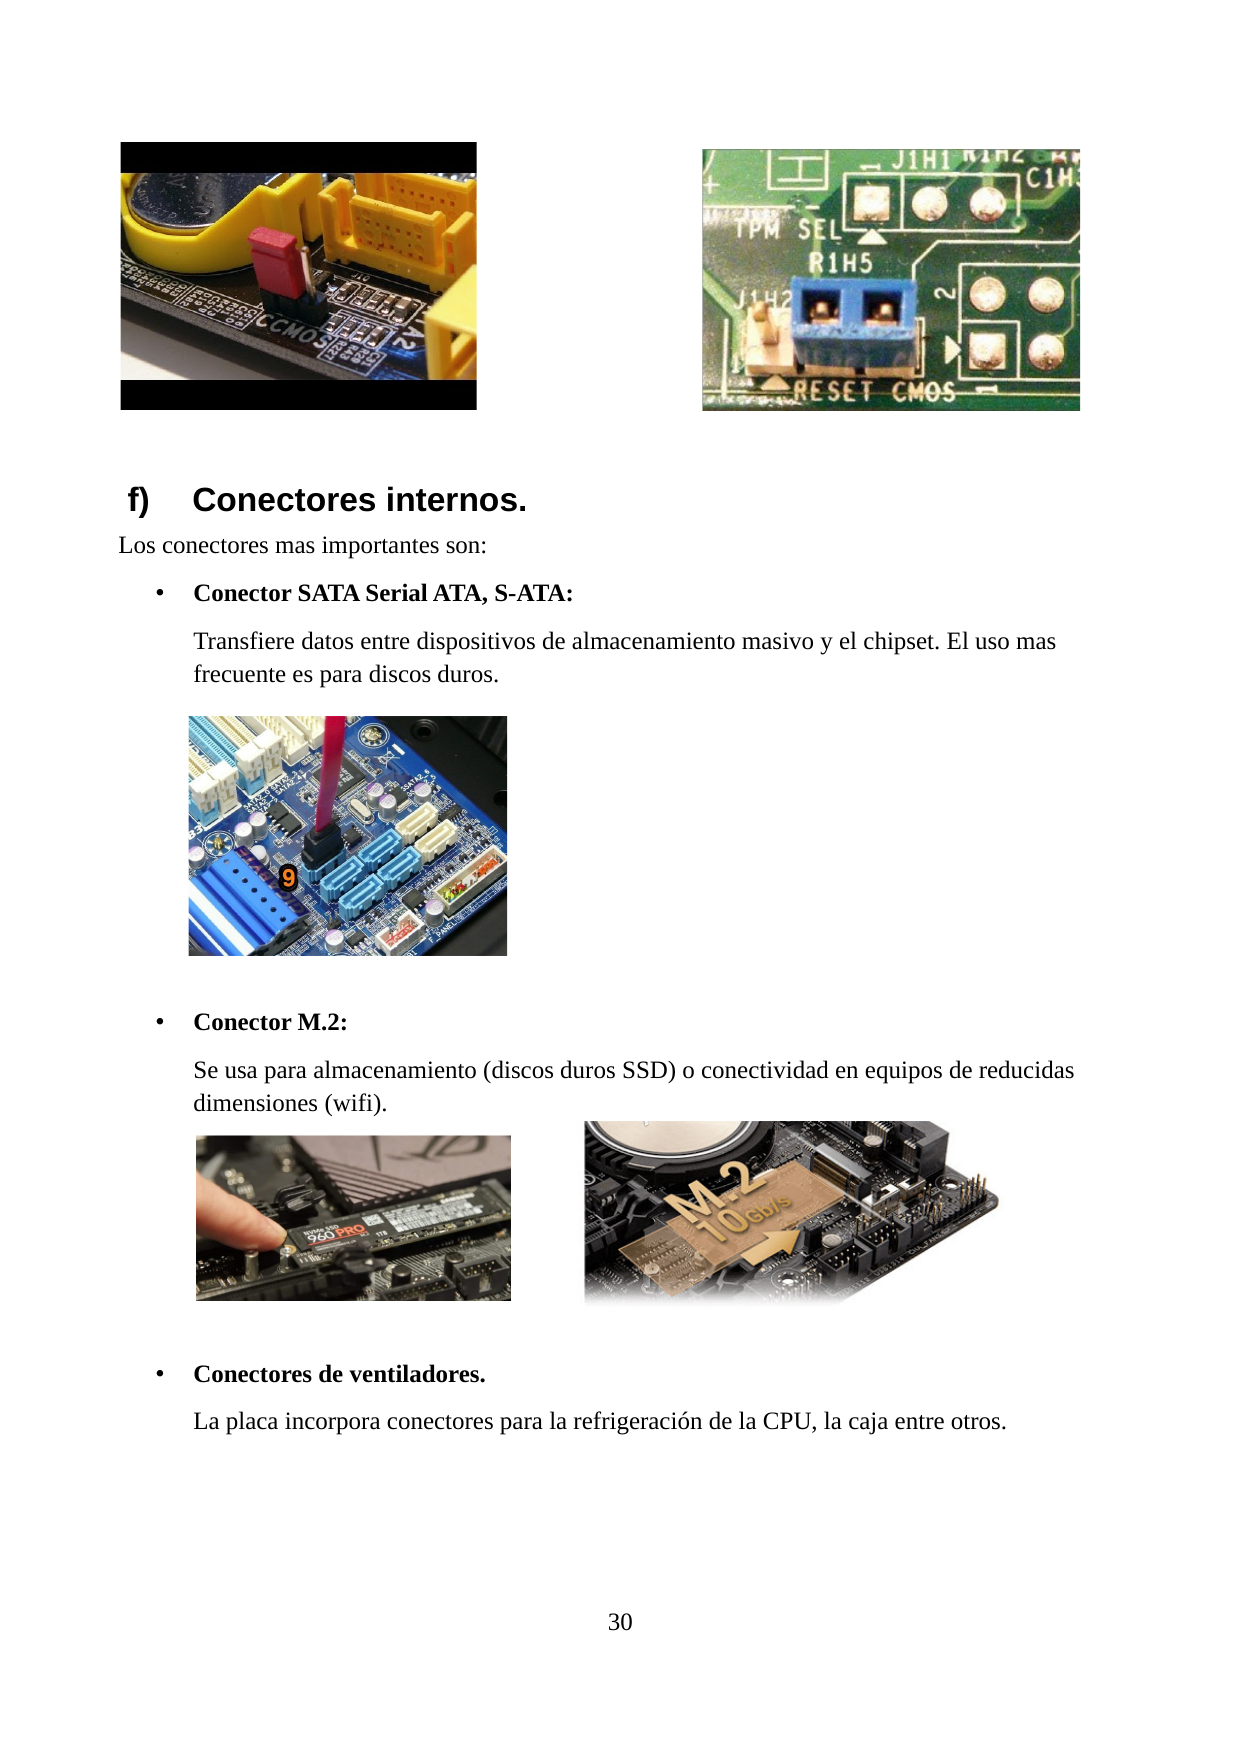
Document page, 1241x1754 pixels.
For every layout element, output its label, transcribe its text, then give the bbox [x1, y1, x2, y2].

picture [528, 1121, 1053, 1312]
list Conector SATA Serial ATA, S-ATA: [156, 578, 1122, 607]
picture [196, 1135, 511, 1301]
picture [702, 149, 1081, 411]
list La placa incorpora conectores para la refrigeración de la CPU, la caja entre otros. [156, 1406, 1122, 1435]
list Se usa para almacenamiento (discos duros SSD) o conectividad en equipos de reducidas dimensiones (wifi). [156, 1055, 1122, 1116]
list Conector M.2: [156, 1007, 1122, 1036]
list Conectores de ventiladores. [156, 1359, 1122, 1387]
text Los conectores mas importantes son: [118, 531, 1122, 559]
list Transfiere datos entre dispositivos de almacenamiento masivo y el chipset. El uso mas frecuente es para discos duros. [156, 626, 1122, 687]
picture [188, 716, 508, 956]
subtitle Conectores internos. [118, 479, 1122, 518]
picture [120, 142, 477, 410]
